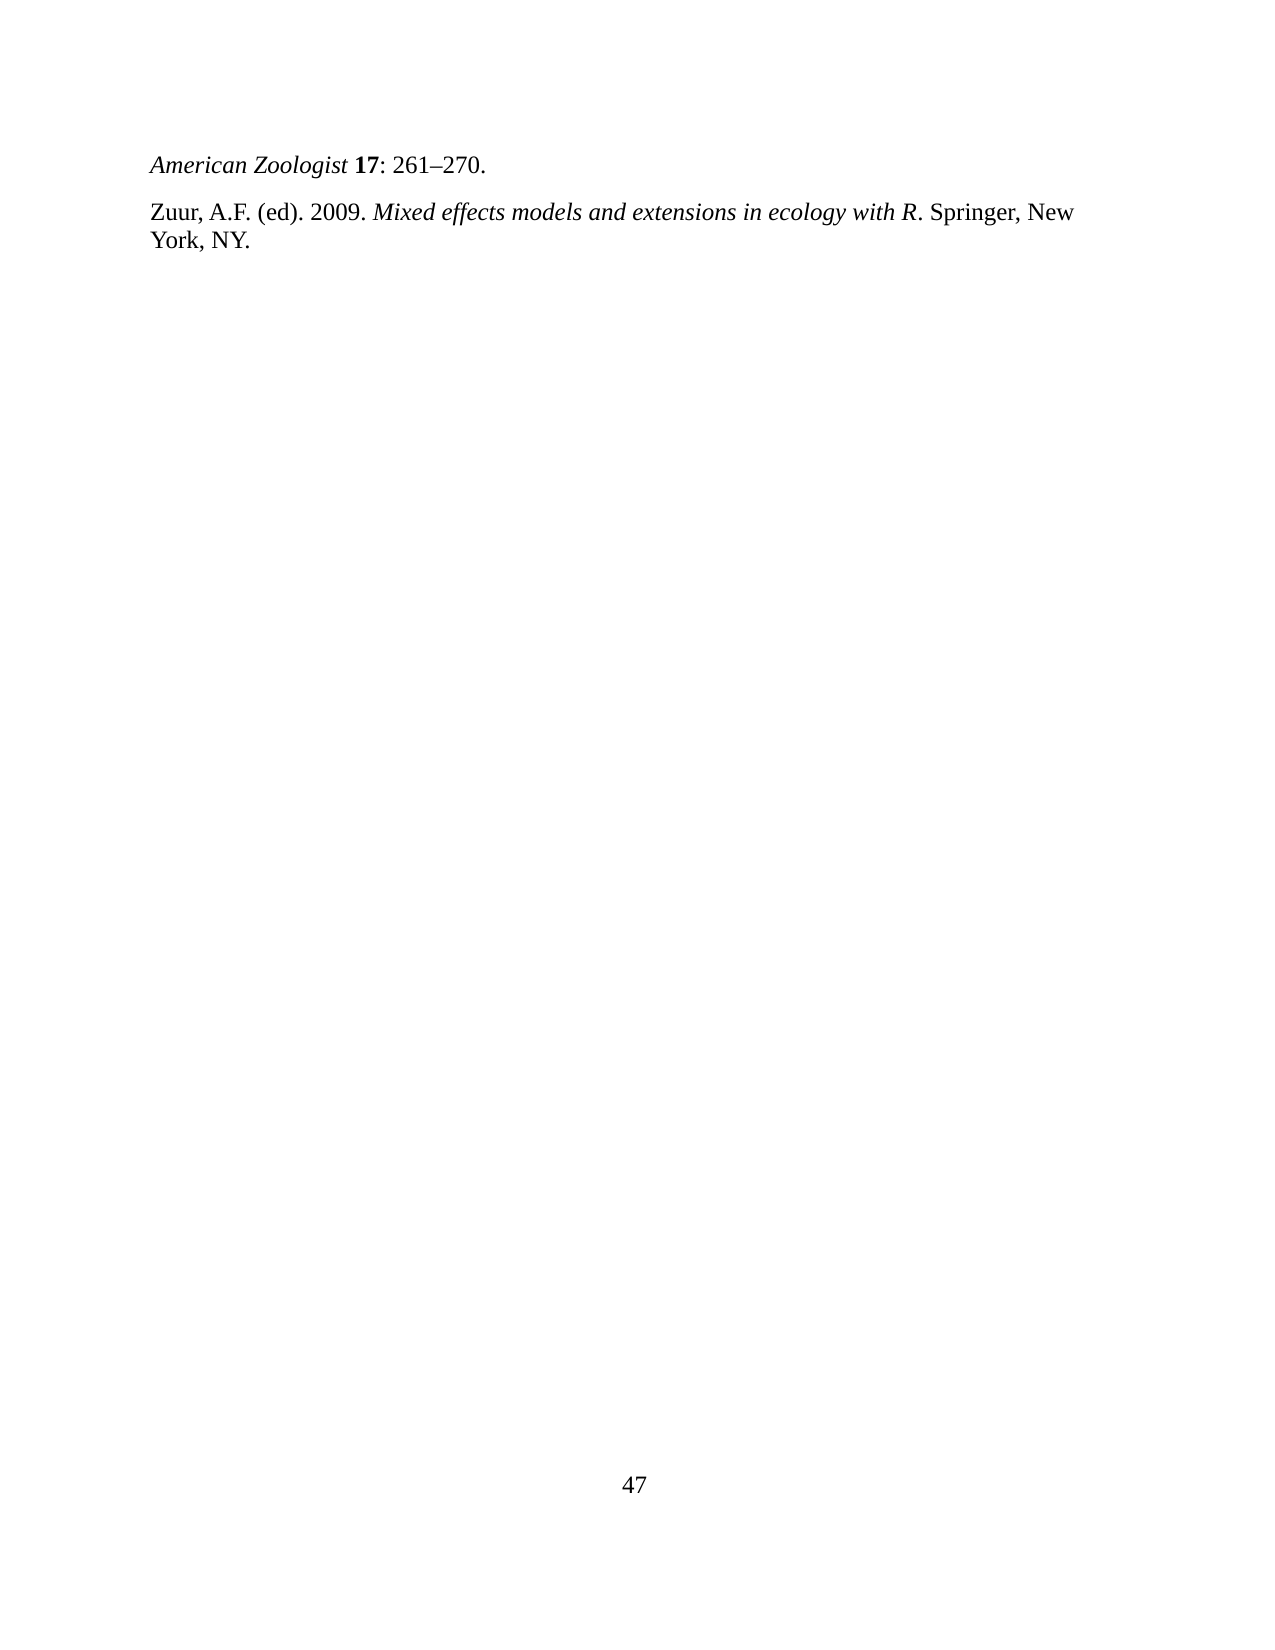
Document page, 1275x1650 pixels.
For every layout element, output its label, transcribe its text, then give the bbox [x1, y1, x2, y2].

text Zuur, A.F. (ed). 2009. Mixed effects models and extensions in ecology with R. Springer, New York, NY. [150, 197, 1125, 254]
text American Zoologist 17: 261–270. [150, 150, 1125, 179]
